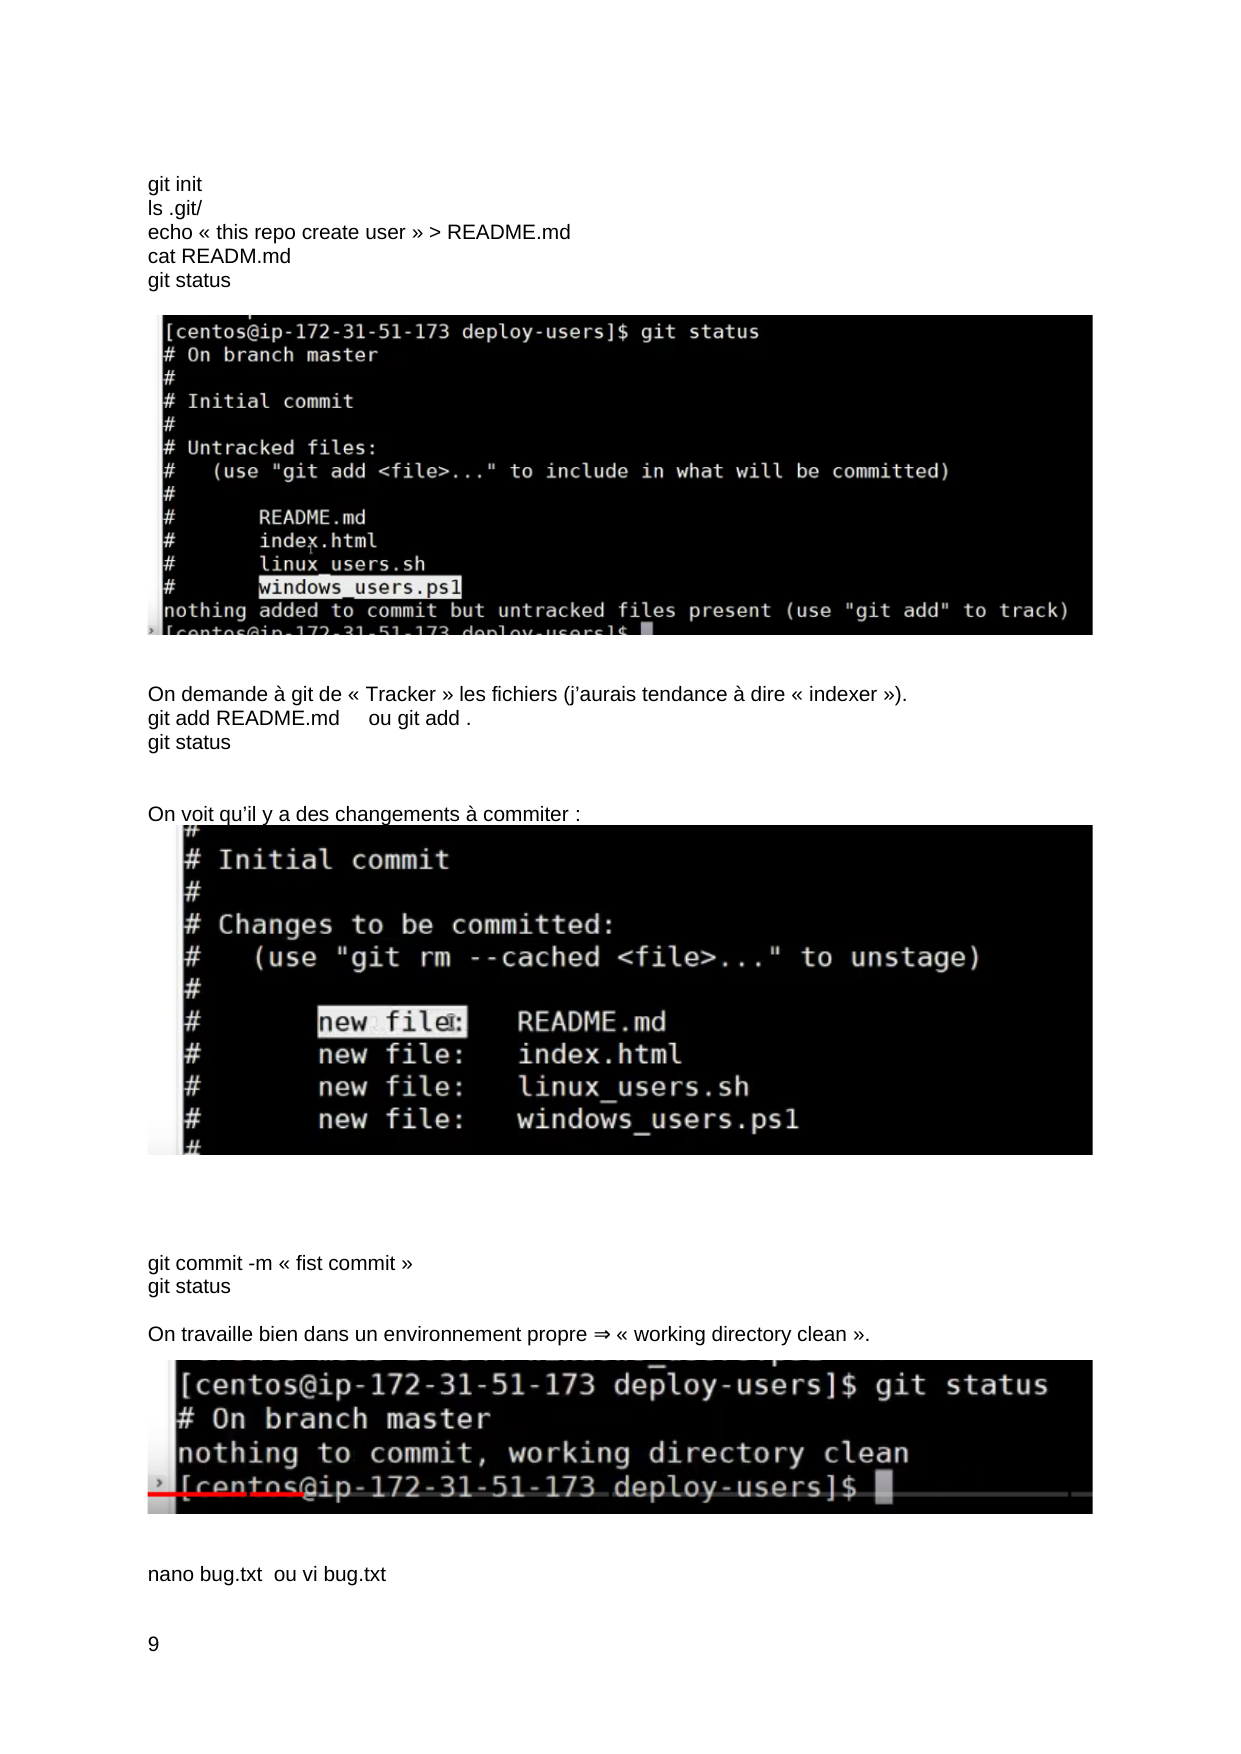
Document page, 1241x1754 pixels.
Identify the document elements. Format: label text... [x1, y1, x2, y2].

text nano bug.txt ou vi bug.txt [148, 1562, 1093, 1586]
text git status [148, 1274, 1093, 1298]
text git status [148, 730, 1093, 754]
text ls .git/ [148, 196, 1093, 219]
text git add README.md ou git add . [148, 706, 1093, 730]
text git init [148, 172, 1093, 196]
text cat READM.md [148, 243, 1093, 267]
picture [147, 1360, 1093, 1514]
text On voit qu’il y a des changements à commiter : [148, 802, 1093, 825]
text On travaille bien dans un environnement propre ⇒ « working directory clean ». [148, 1322, 1093, 1346]
picture [147, 315, 1093, 635]
text git commit -m « fist commit » [148, 1250, 1093, 1274]
text git status [148, 267, 1093, 291]
text On demande à git de « Tracker » les fichiers (j’aurais tendance à dire « indexer »). [148, 682, 1093, 706]
text echo « this repo create user » > README.md [148, 219, 1093, 243]
picture [147, 825, 1093, 1155]
